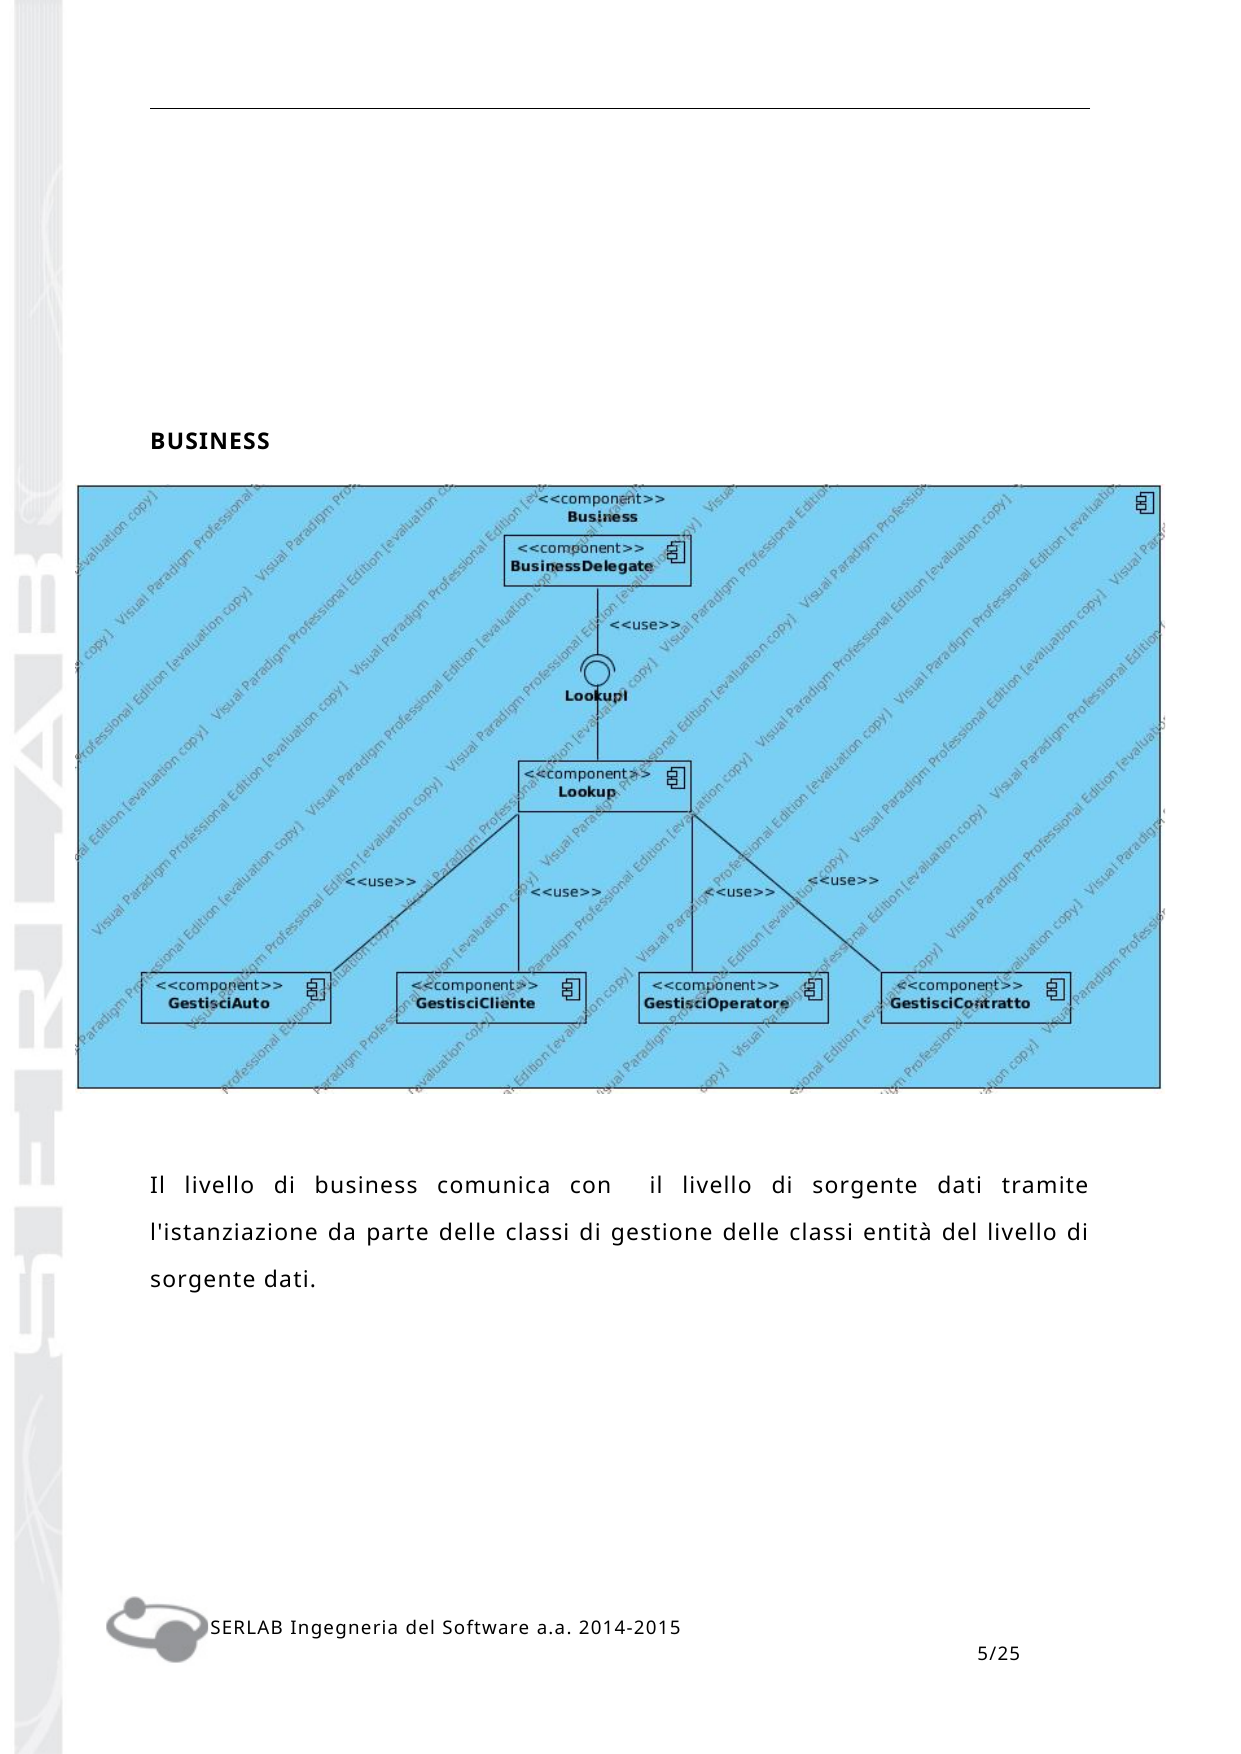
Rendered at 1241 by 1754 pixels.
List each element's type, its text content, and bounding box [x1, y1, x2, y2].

picture [94, 1595, 209, 1666]
picture [75, 484, 1166, 1094]
picture [0, 0, 71, 1754]
text BUSINESS [150, 425, 1090, 456]
text Il livello di business comunica con il livello di sorgente dati tramite l'istanziazione da parte delle classi di gestione delle classi entità del livello di sorgente dati. [150, 1169, 1090, 1294]
